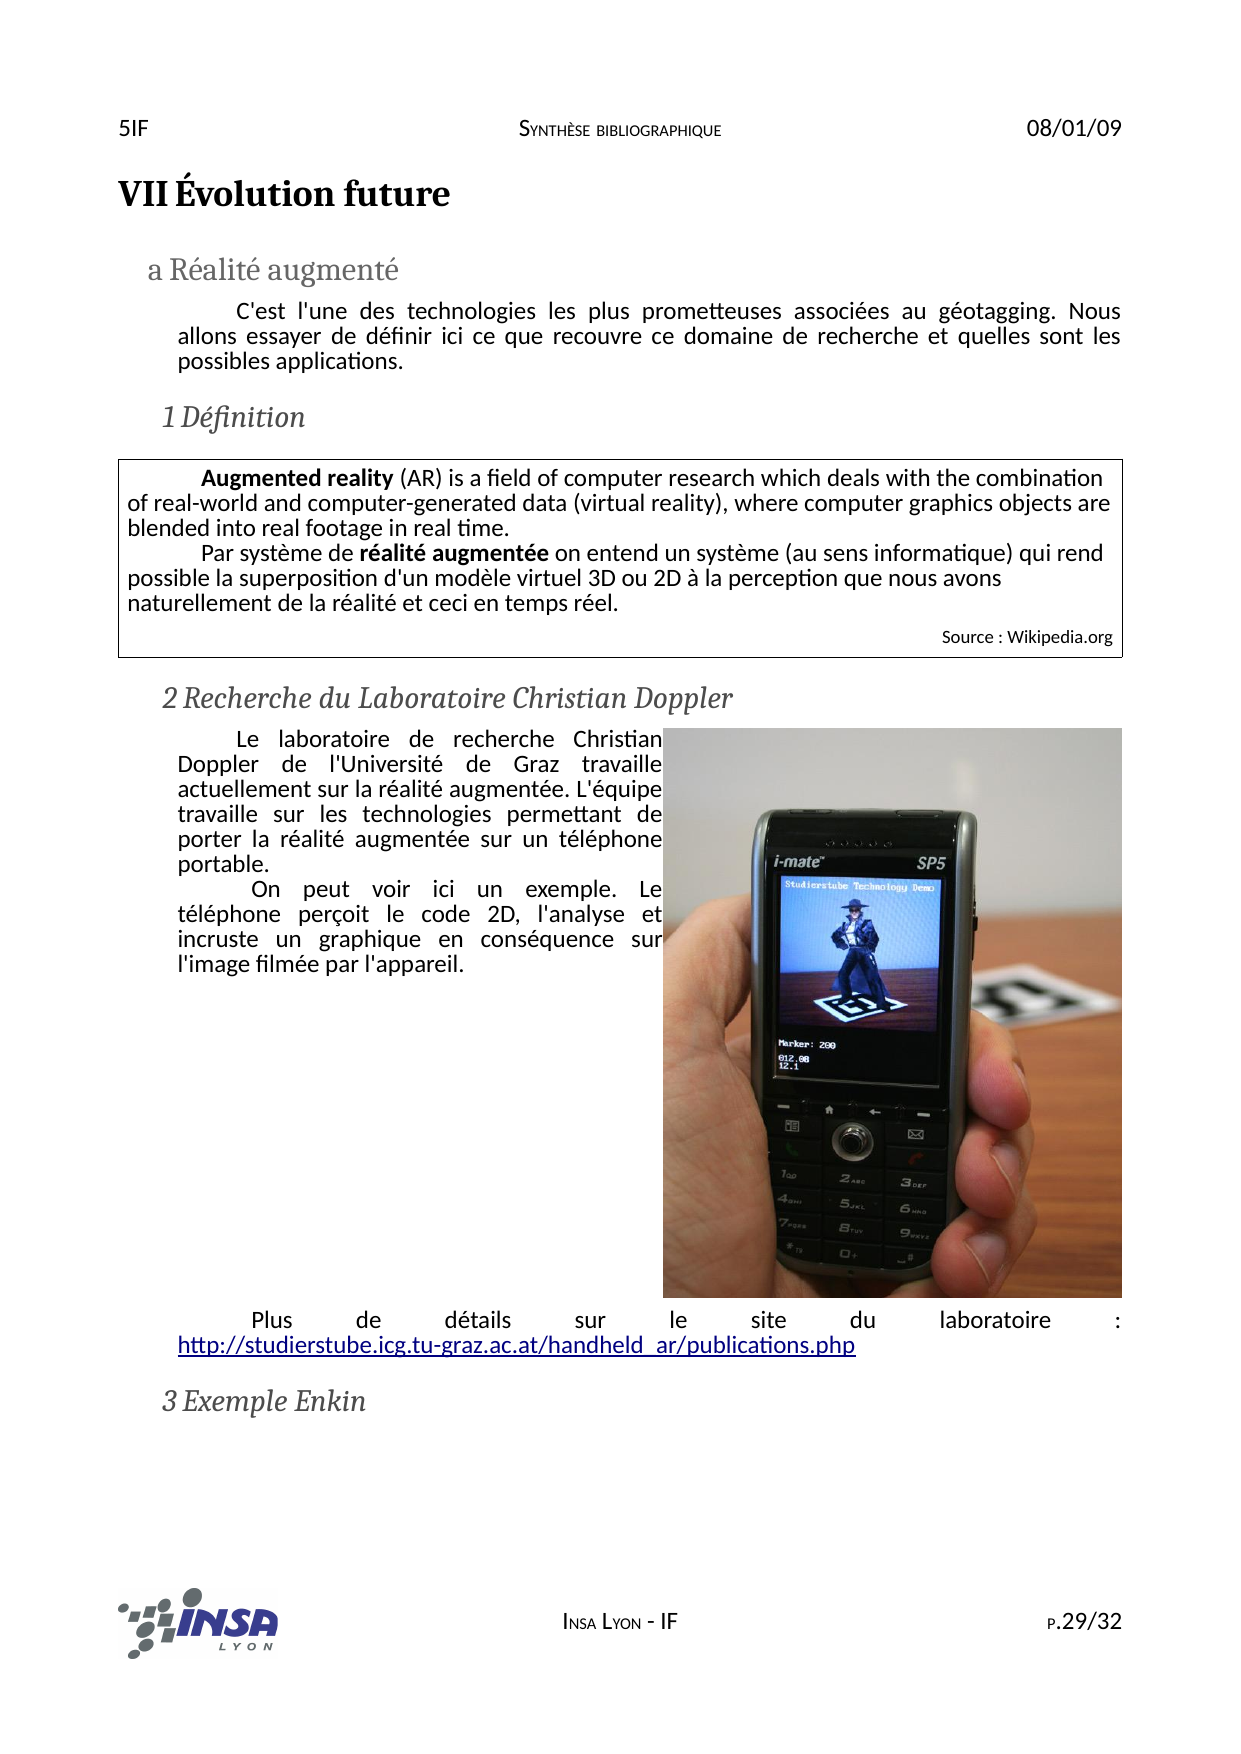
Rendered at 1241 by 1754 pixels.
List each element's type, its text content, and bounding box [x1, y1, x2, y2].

subtitle Exemple Enkin [118, 1383, 1122, 1419]
text Plus de détails sur le site du laboratoire : http://studierstube.icg.tu-graz.ac.at/handheld_ar/publications.php [177, 1309, 1122, 1359]
subtitle Réalité augmenté [118, 251, 1122, 288]
text Le laboratoire de recherche Christian Doppler de l'Université de Graz travaille actuellement sur la réalité augmentée. L'équipe travaille sur les technologies permettant de porter la réalité augmentée sur un téléphone portable. On peut voir ici un exemple. Le téléphone perçoit le code 2D, l'analyse et incruste un graphique en conséquence sur l'image filmée par l'appareil. [177, 728, 663, 1298]
subtitle Recherche du Laboratoire Christian Doppler [118, 658, 1122, 717]
picture [663, 728, 1122, 1298]
picture [118, 1588, 278, 1659]
subtitle Évolution future [118, 173, 1122, 216]
text Par système de réalité augmentée on entend un système (au sens informatique) qui rend possible la superposition d'un modèle virtuel 3D ou 2D à la perception que nous avons naturellement de la réalité et ceci en temps réel. [127, 542, 1113, 617]
subtitle [119, 460, 1122, 657]
text Source : Wikipedia.org [186, 629, 1113, 648]
text C'est l'une des technologies les plus prometteuses associées au géotagging. Nous allons essayer de définir ici ce que recouvre ce domaine de recherche et quelles sont les possibles applications. [177, 300, 1122, 375]
subtitle Définition [118, 399, 1122, 435]
text Augmented reality (AR) is a field of computer research which deals with the combination of real-world and computer-generated data (virtual reality), where computer graphics objects are blended into real footage in real time. [127, 467, 1113, 542]
